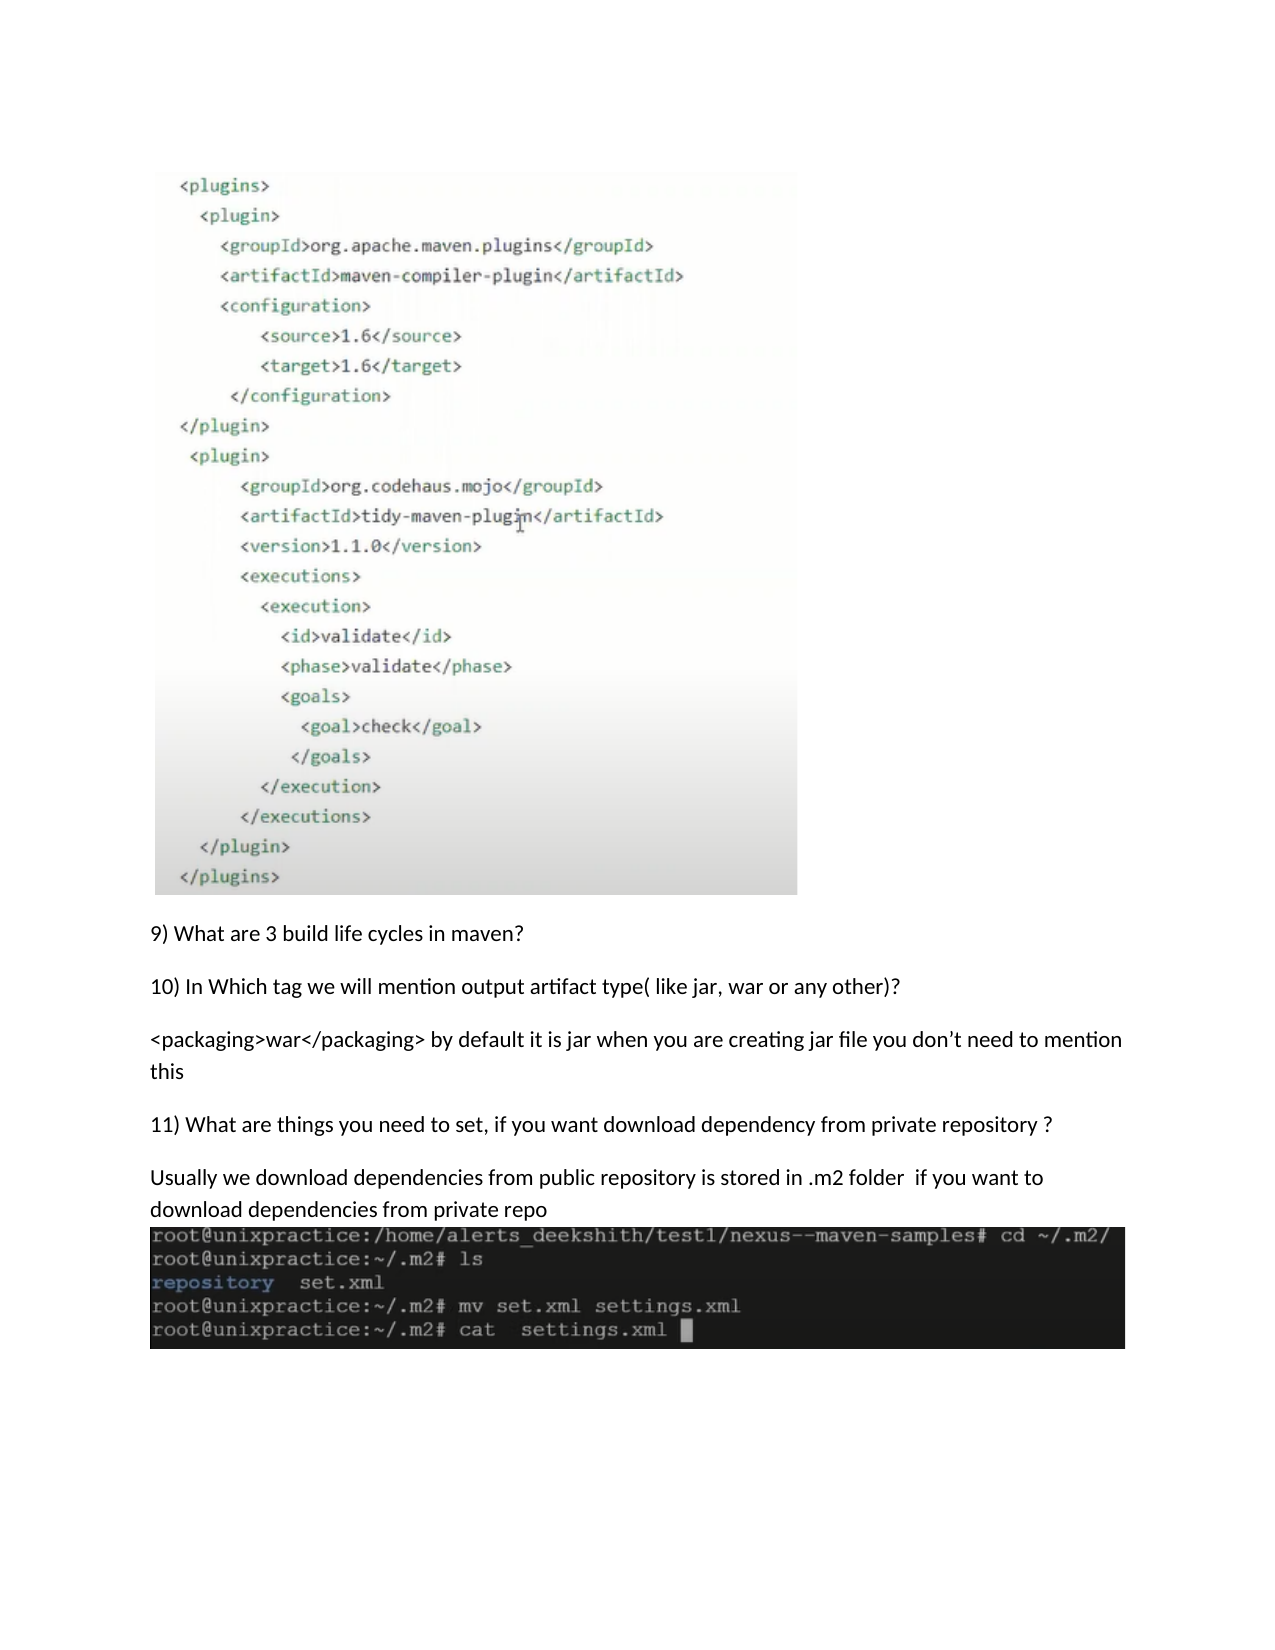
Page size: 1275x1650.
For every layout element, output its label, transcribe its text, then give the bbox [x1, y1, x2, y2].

text 10) In Which tag we will mention output artifact type( like jar, war or any other)? [150, 972, 1125, 1000]
text Usually we download dependencies from public repository is stored in .m2 folder if you want to download dependencies from private repo [150, 1163, 1125, 1227]
text <packaging>war</packaging> by default it is jar when you are creating jar file you don’t need to mention this [150, 1025, 1125, 1085]
text 11) What are things you need to set, if you want download dependency from private repository ? [150, 1110, 1125, 1138]
text 9) What are 3 build life cycles in maven? [150, 919, 1125, 947]
